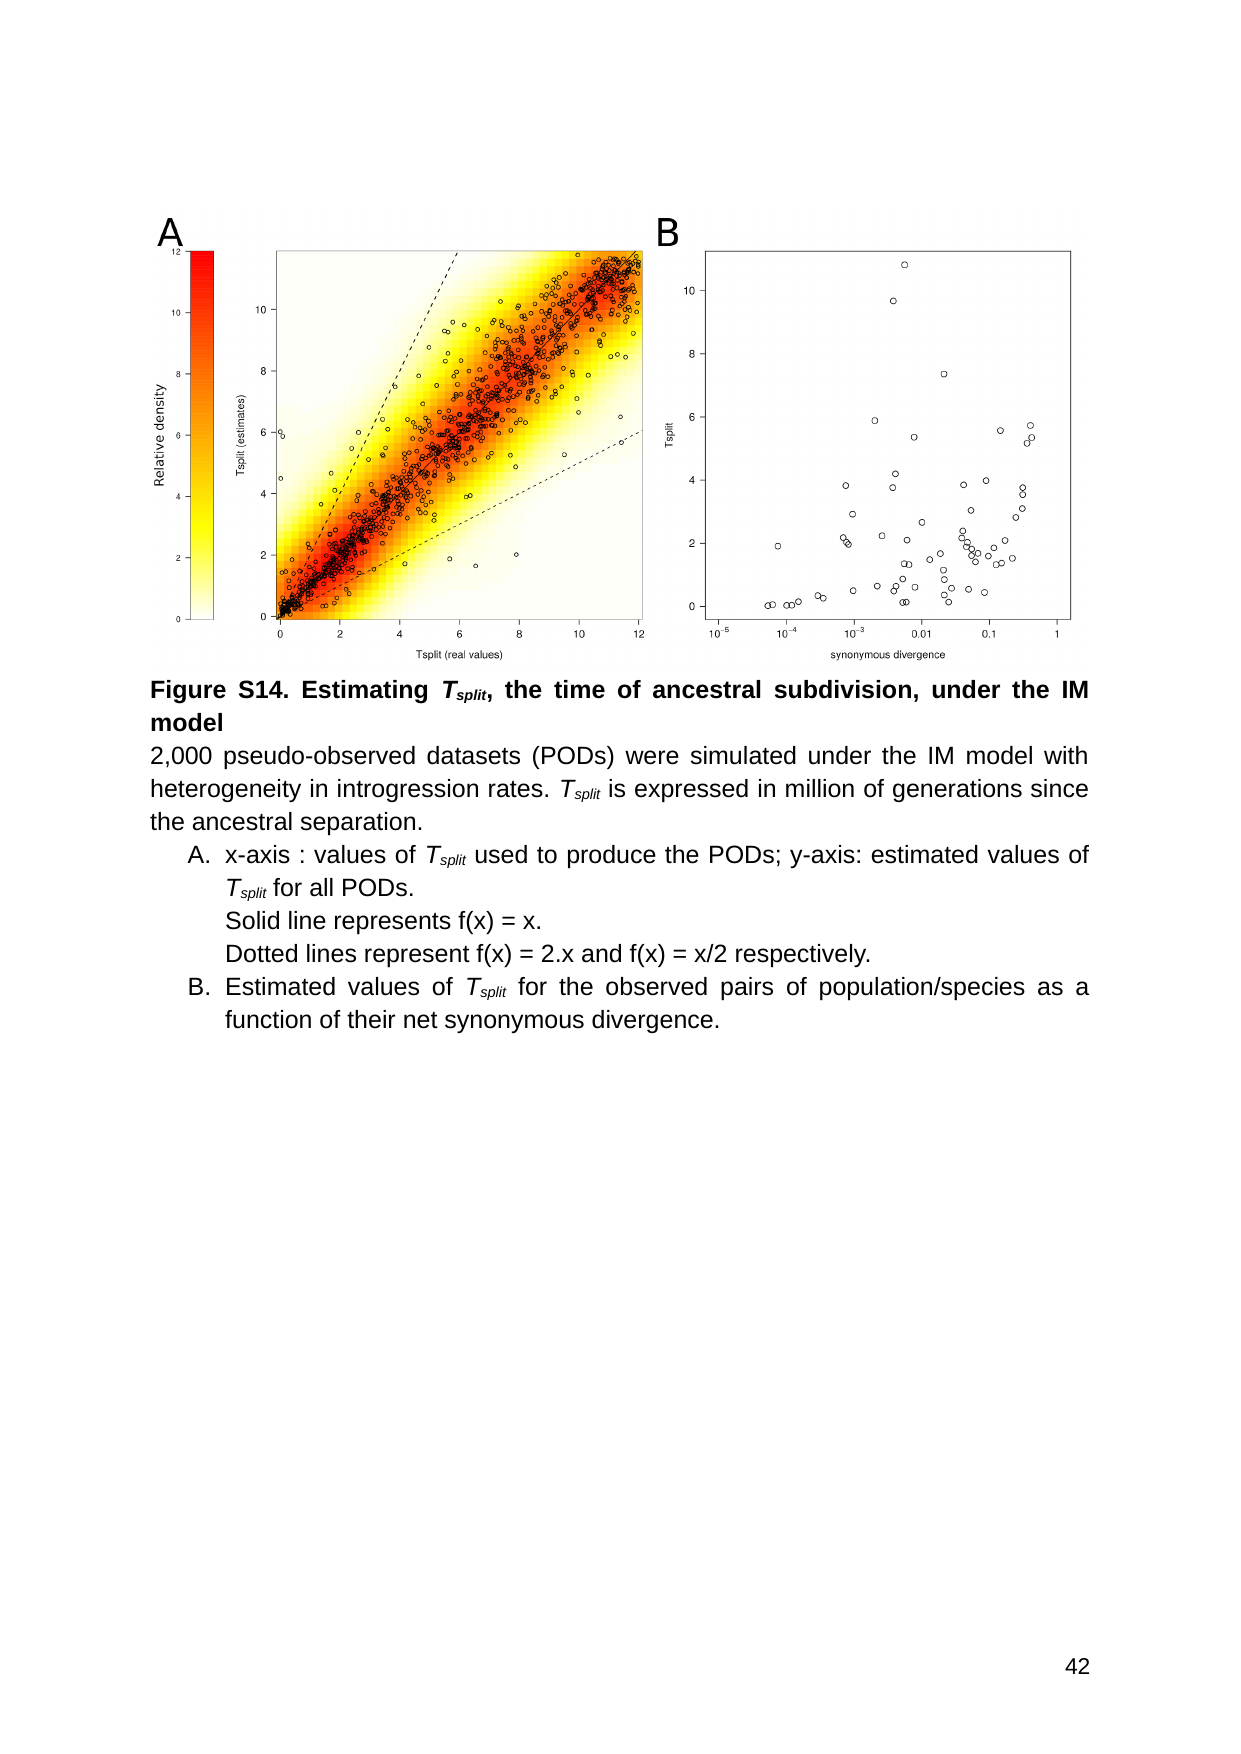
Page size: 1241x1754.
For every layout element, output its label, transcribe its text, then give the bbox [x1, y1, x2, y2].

list Estimated values of Tsplit for the observed pairs of population/species as a function of their net synonymous divergence. [187, 972, 1090, 1034]
list x-axis : values of Tsplit used to produce the PODs; y-axis: estimated values of Tsplit for all PODs. [187, 840, 1090, 902]
text Solid line represents f(x) = x. [150, 906, 1090, 935]
picture [150, 210, 1091, 671]
text Figure S14. Estimating Tsplit, the time of ancestral subdivision, under the IM model [150, 671, 1090, 737]
text 2,000 pseudo-observed datasets (PODs) were simulated under the IM model with heterogeneity in introgression rates. Tsplit is expressed in million of generations since the ancestral separation. [150, 741, 1090, 836]
text Dotted lines represent f(x) = 2.x and f(x) = x/2 respectively. [150, 939, 1090, 968]
